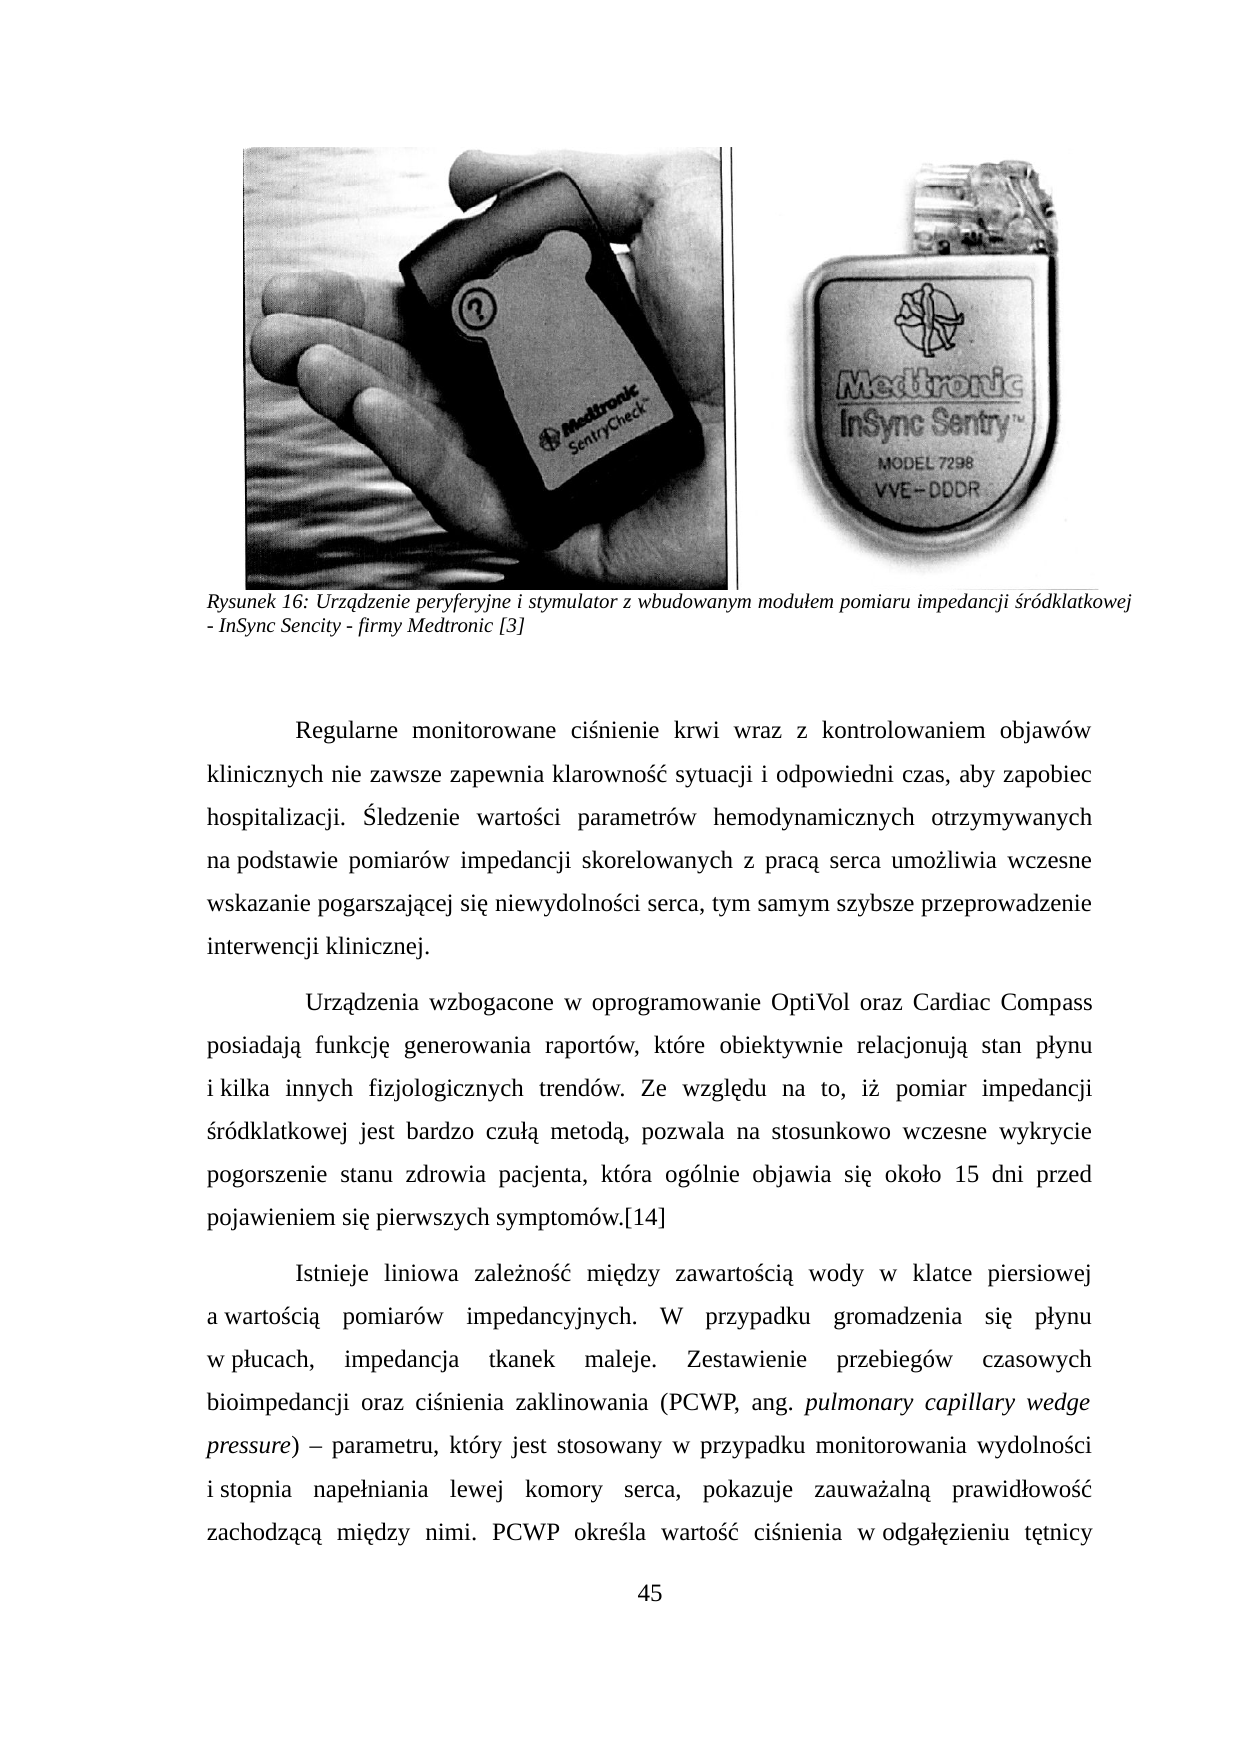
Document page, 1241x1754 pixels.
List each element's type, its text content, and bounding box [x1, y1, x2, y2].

picture [243, 147, 1099, 590]
text Istnieje liniowa zależność między zawartością wody w klatce piersiowej a wartością pomiarów impedancyjnych. W przypadku gromadzenia się płynu w płucach, impedancja tkanek maleje. Zestawienie przebiegów czasowych bioimpedancji oraz ciśnienia zaklinowania (PCWP, ang. pulmonary capillary wedge pressure) – parametru, który jest stosowany w przypadku monitorowania wydolności i stopnia napełniania lewej komory serca, pokazuje zauważalną prawidłowość zachodzącą między nimi. PCWP określa wartość ciśnienia w odgałęzieniu tętnicy [207, 1258, 1093, 1546]
text Urządzenia wzbogacone w oprogramowanie OptiVol oraz Cardiac Compass posiadają funkcję generowania raportów, które obiektywnie relacjonują stan płynu i kilka innych fizjologicznych trendów. Ze względu na to, iż pomiar impedancji śródklatkowej jest bardzo czułą metodą, pozwala na stosunkowo wczesne wykrycie pogorszenie stanu zdrowia pacjenta, która ogólnie objawia się około 15 dni przed pojawieniem się pierwszych symptomów.[14] [207, 987, 1093, 1231]
text Regularne monitorowane ciśnienie krwi wraz z kontrolowaniem objawów klinicznych nie zawsze zapewnia klarowność sytuacji i odpowiedni czas, aby zapobiec hospitalizacji. Śledzenie wartości parametrów hemodynamicznych otrzymywanych na podstawie pomiarów impedancji skorelowanych z pracą serca umożliwia wczesne wskazanie pogarszającej się niewydolności serca, tym samym szybsze przeprowadzenie interwencji klinicznej. [207, 701, 1093, 960]
text Rysunek 16: Urządzenie peryferyjne i stymulator z wbudowanym modułem pomiaru impedancji śródklatkowej - InSync Sencity - firmy Medtronic [3] [207, 160, 1135, 637]
